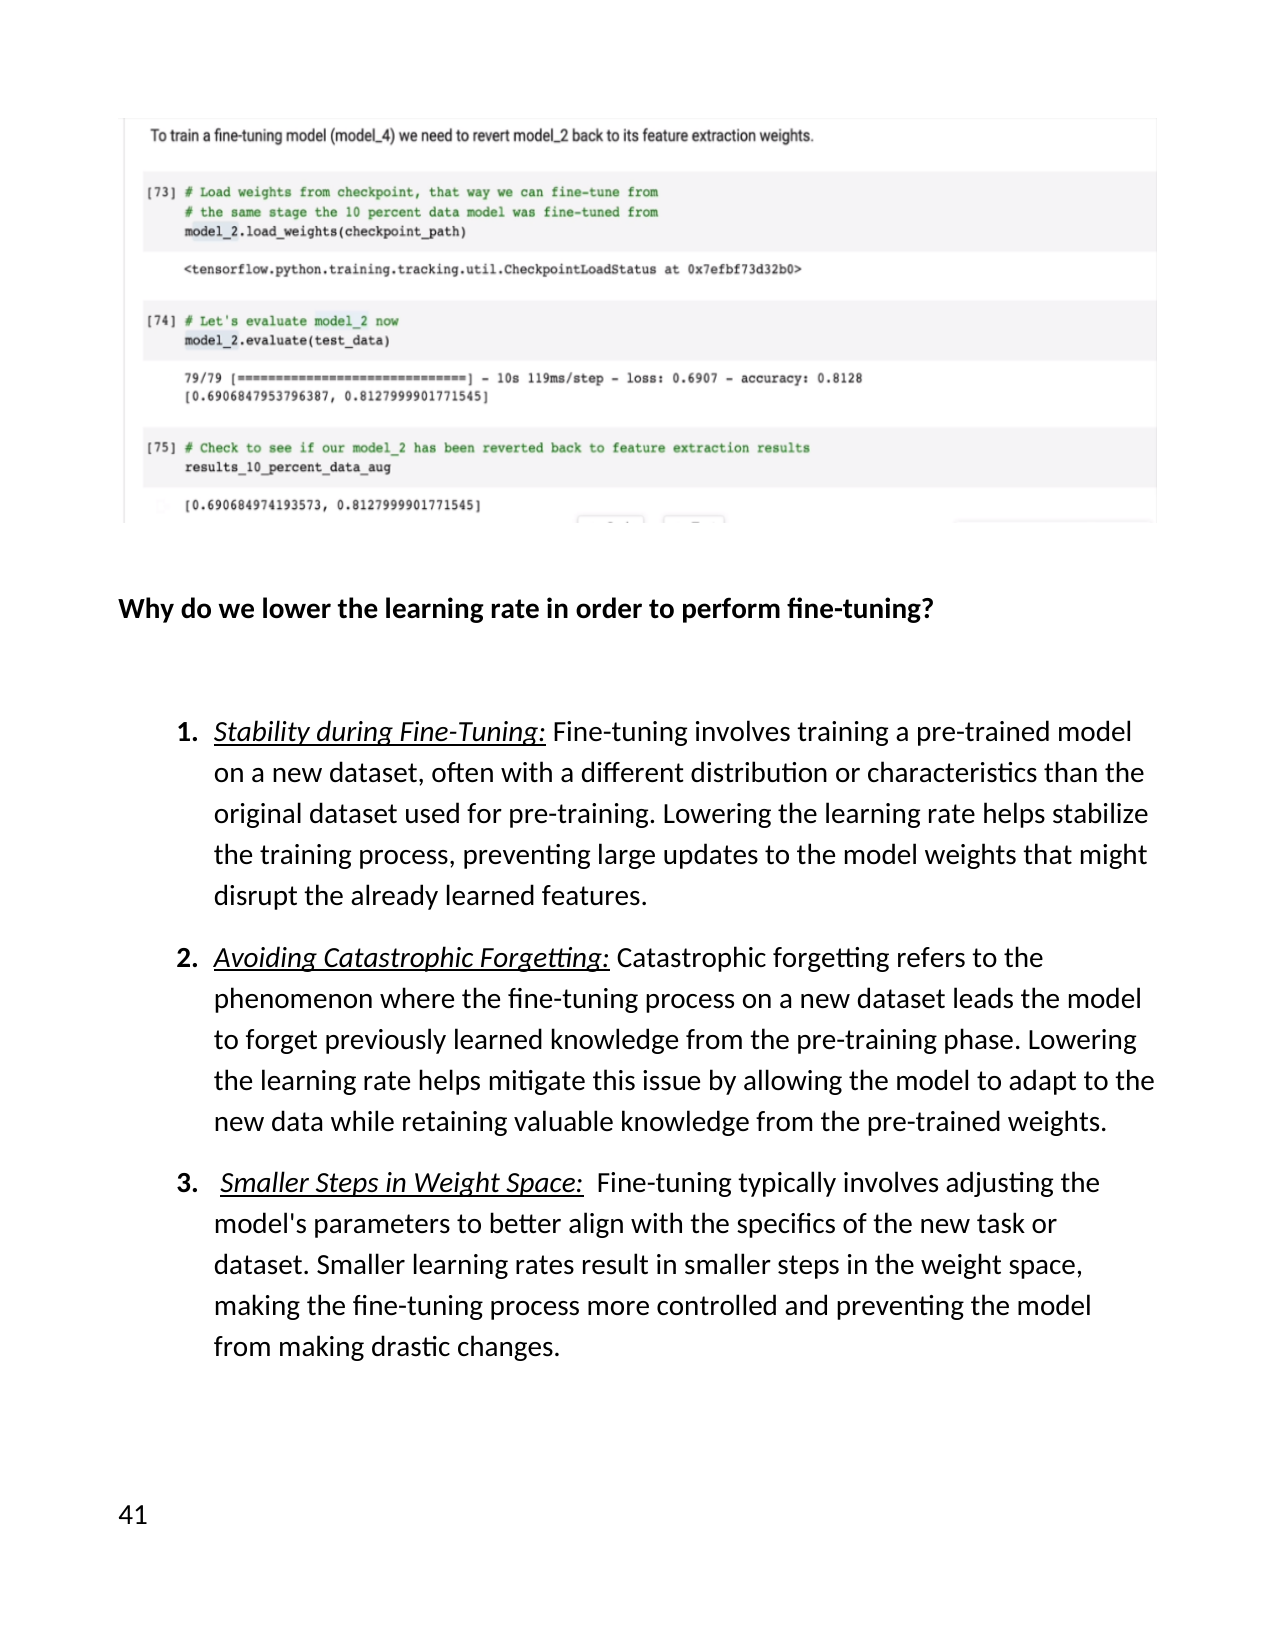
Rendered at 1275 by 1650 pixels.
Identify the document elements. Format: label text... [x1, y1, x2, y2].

picture [118, 118, 1157, 523]
list Avoiding Catastrophic Forgetting: Catastrophic forgetting refers to the phenomenon where the fine-tuning process on a new dataset leads the model to forget previously learned knowledge from the pre-training phase. Lowering the learning rate helps mitigate this issue by allowing the model to adapt to the new data while retaining valuable knowledge from the pre-trained weights. [176, 939, 1157, 1138]
text Why do we lower the learning rate in order to perform fine-tuning? [118, 590, 1157, 625]
list Stability during Fine-Tuning: Fine-tuning involves training a pre-trained model on a new dataset, often with a different distribution or characteristics than the original dataset used for pre-training. Lowering the learning rate helps stabilize the training process, preventing large updates to the model weights that might disrupt the already learned features. [176, 713, 1157, 913]
list Smaller Steps in Weight Space: Fine-tuning typically involves adjusting the model's parameters to better align with the specifics of the new task or dataset. Smaller learning rates result in smaller steps in the weight space, making the fine-tuning process more controlled and preventing the model from making drastic changes. [176, 1164, 1157, 1364]
